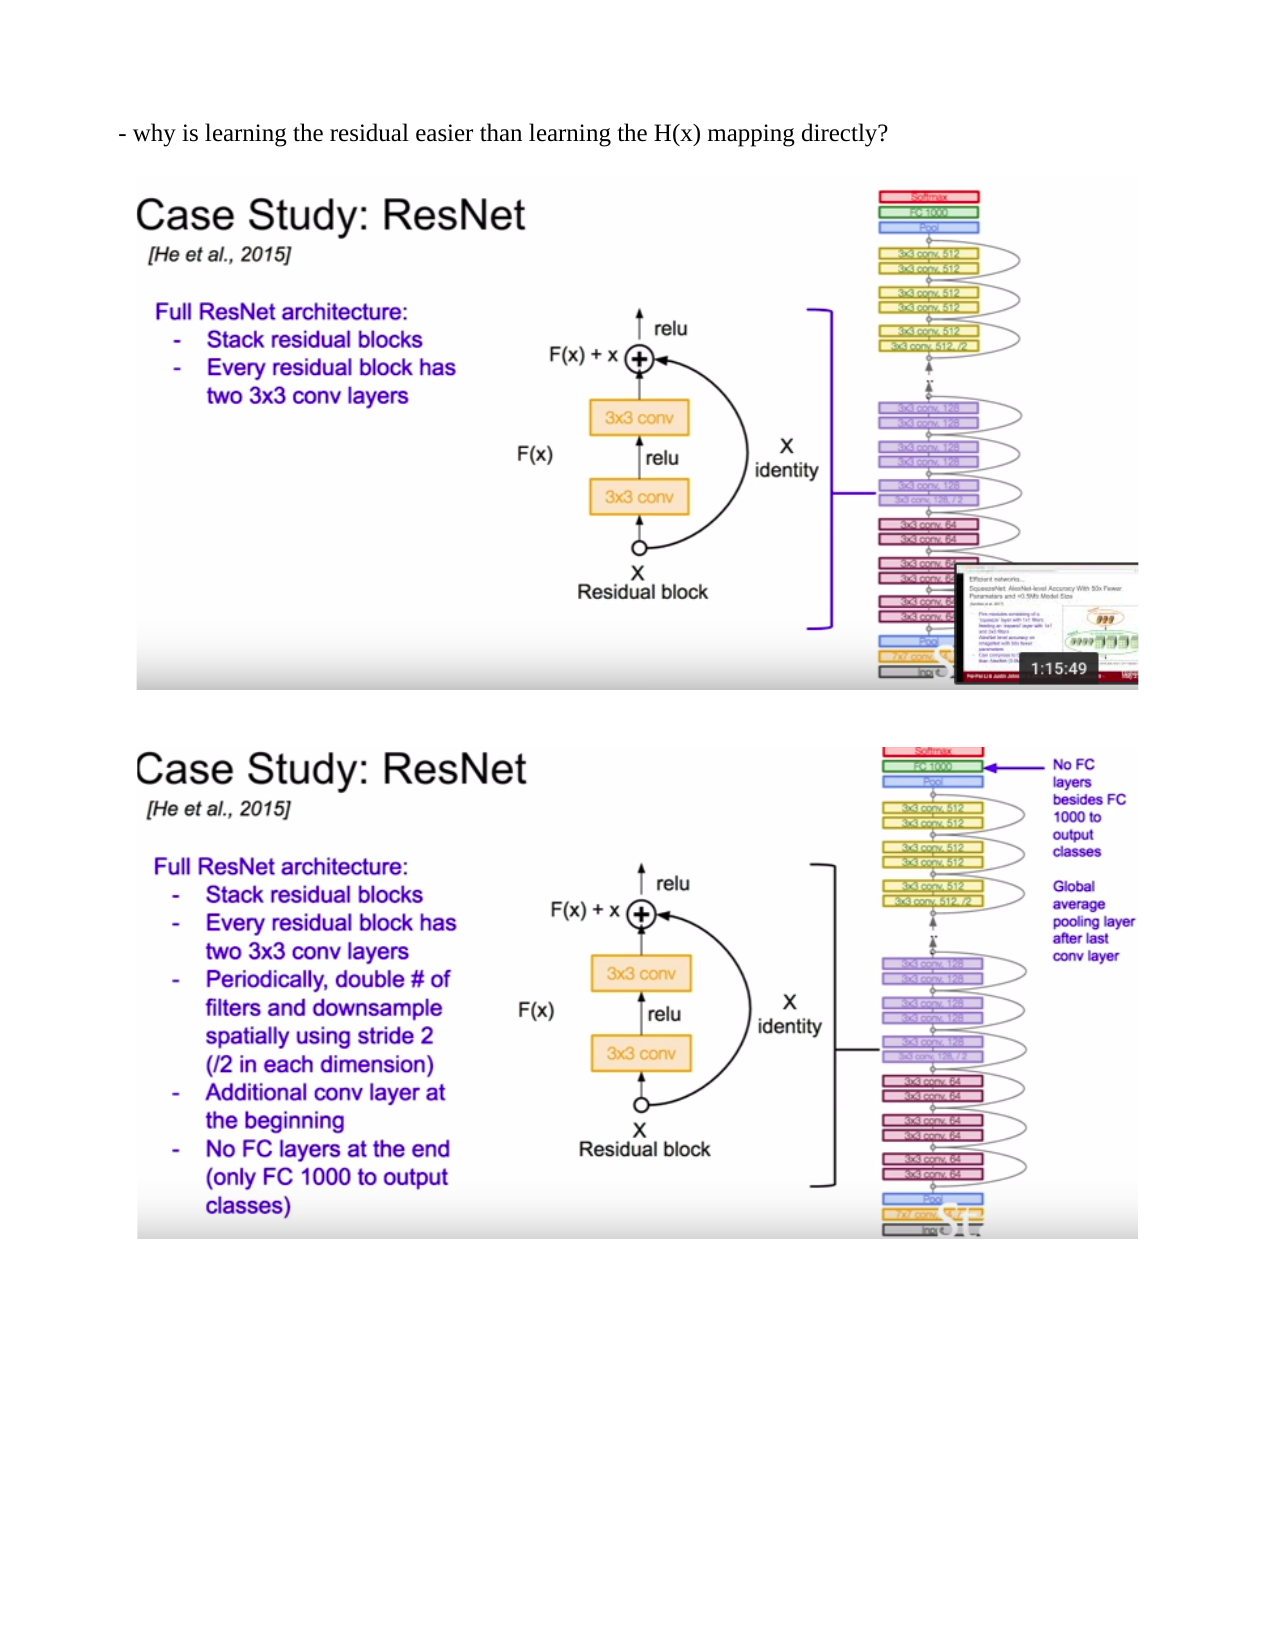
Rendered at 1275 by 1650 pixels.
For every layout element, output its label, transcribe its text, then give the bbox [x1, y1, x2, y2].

text - why is learning the residual easier than learning the H(x) mapping directly? [118, 118, 1157, 147]
picture [136, 175, 1139, 690]
picture [137, 747, 1138, 1239]
